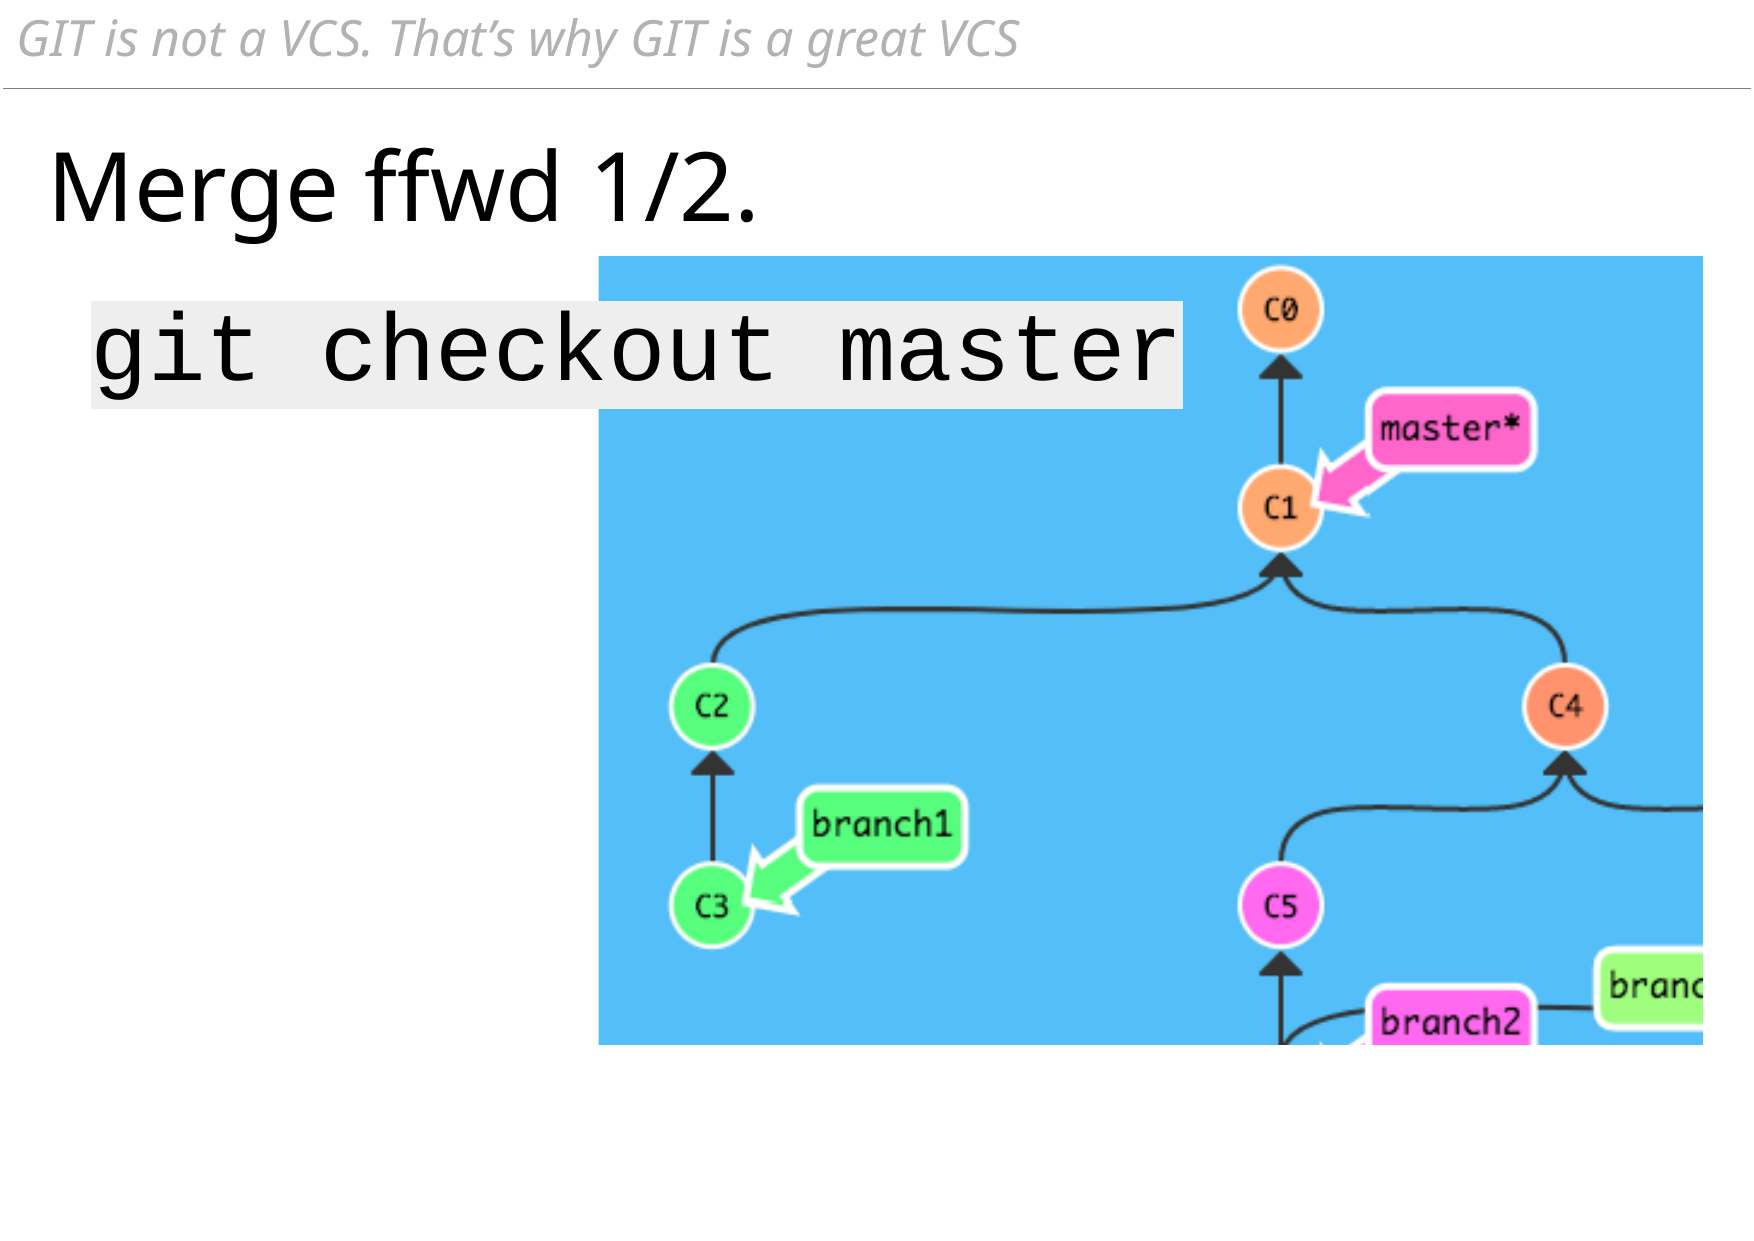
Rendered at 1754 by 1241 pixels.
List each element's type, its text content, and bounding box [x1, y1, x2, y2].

text git checkout master [3, 301, 598, 409]
text git checkout master [1704, 301, 1751, 409]
text git checkout master [581, 334, 598, 373]
picture [598, 256, 1704, 1045]
text Merge ffwd 1/2. [3, 118, 1751, 249]
